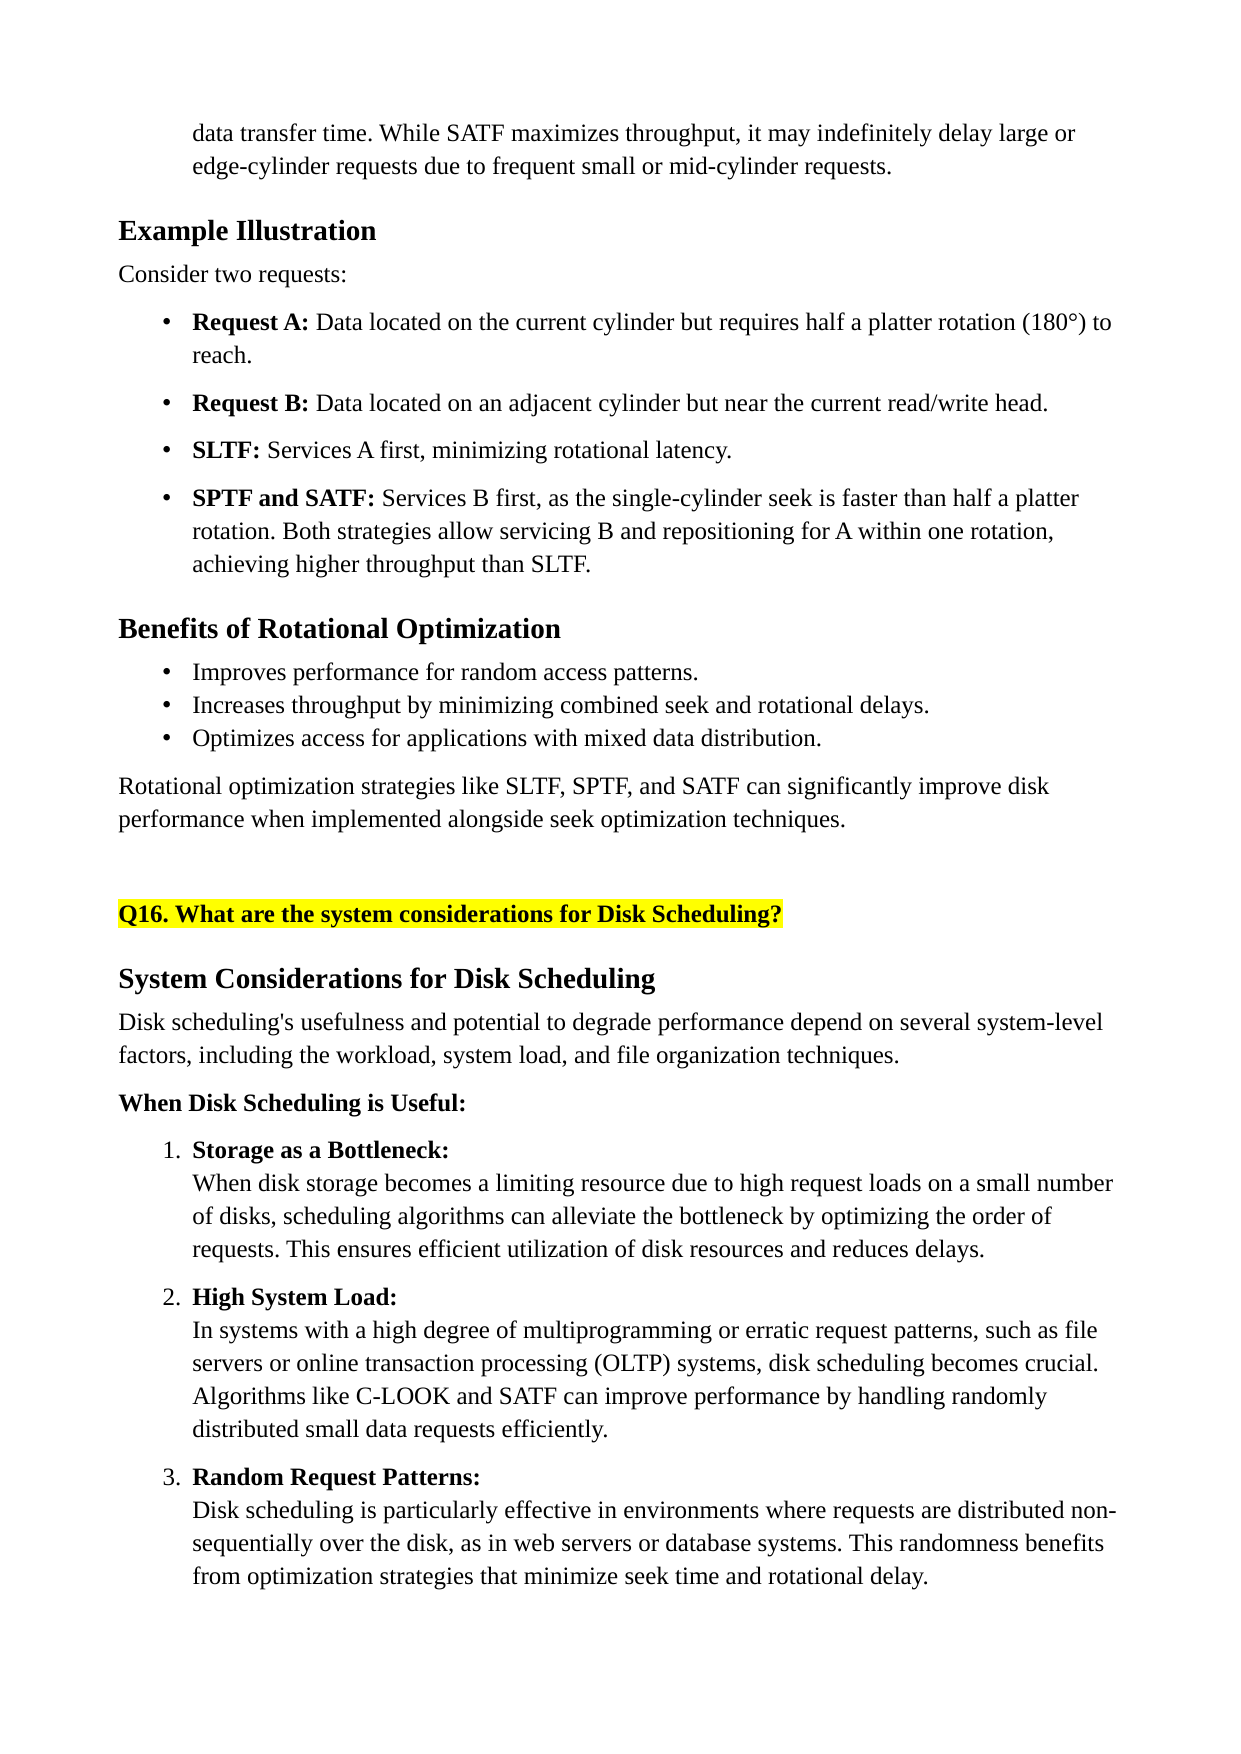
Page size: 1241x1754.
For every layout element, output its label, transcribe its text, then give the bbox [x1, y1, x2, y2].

list Storage as a Bottleneck: When disk storage becomes a limiting resource due to high request loads on a small number of disks, scheduling algorithms can alleviate the bottleneck by optimizing the order of requests. This ensures efficient utilization of disk resources and reduces delays. [162, 1135, 1122, 1263]
text Consider two requests: [118, 259, 1122, 288]
list Improves performance for random access patterns. [162, 657, 1122, 686]
subtitle Example Illustration [118, 213, 1122, 247]
list Optimizes access for applications with mixed data distribution. [162, 723, 1122, 752]
list SPTF and SATF: Services B first, as the single-cylinder seek is faster than half a platter rotation. Both strategies allow servicing B and repositioning for A within one rotation, achieving higher throughput than SLTF. [162, 483, 1122, 578]
subtitle Benefits of Rotational Optimization [118, 611, 1122, 644]
text Q16. What are the system considerations for Disk Scheduling? [118, 899, 1122, 928]
list High System Load: In systems with a high degree of multiprogramming or erratic request patterns, such as file servers or online transaction processing (OLTP) systems, disk scheduling becomes crucial. Algorithms like C-LOOK and SATF can improve performance by handling randomly distributed small data requests efficiently. [162, 1282, 1122, 1443]
list Increases throughput by minimizing combined seek and rotational delays. [162, 690, 1122, 719]
text Rotational optimization strategies like SLTF, SPTF, and SATF can significantly improve disk performance when implemented alongside seek optimization techniques. [118, 771, 1122, 832]
list SLTF: Services A first, minimizing rotational latency. [162, 435, 1122, 464]
text When Disk Scheduling is Useful: [118, 1088, 1122, 1117]
list data transfer time. While SATF maximizes throughput, it may indefinitely delay large or edge-cylinder requests due to frequent small or mid-cylinder requests. [162, 118, 1122, 180]
text Disk scheduling's usefulness and potential to degrade performance depend on several system-level factors, including the workload, system load, and file organization techniques. [118, 1007, 1122, 1069]
subtitle System Considerations for Disk Scheduling [118, 961, 1122, 995]
list Random Request Patterns: Disk scheduling is particularly effective in environments where requests are distributed non-sequentially over the disk, as in web servers or database systems. This randomness benefits from optimization strategies that minimize seek time and rotational delay. [162, 1462, 1122, 1589]
list Request B: Data located on an adjacent cylinder but near the current read/write head. [162, 388, 1122, 416]
list Request A: Data located on the current cylinder but requires half a platter rotation (180°) to reach. [162, 307, 1122, 369]
